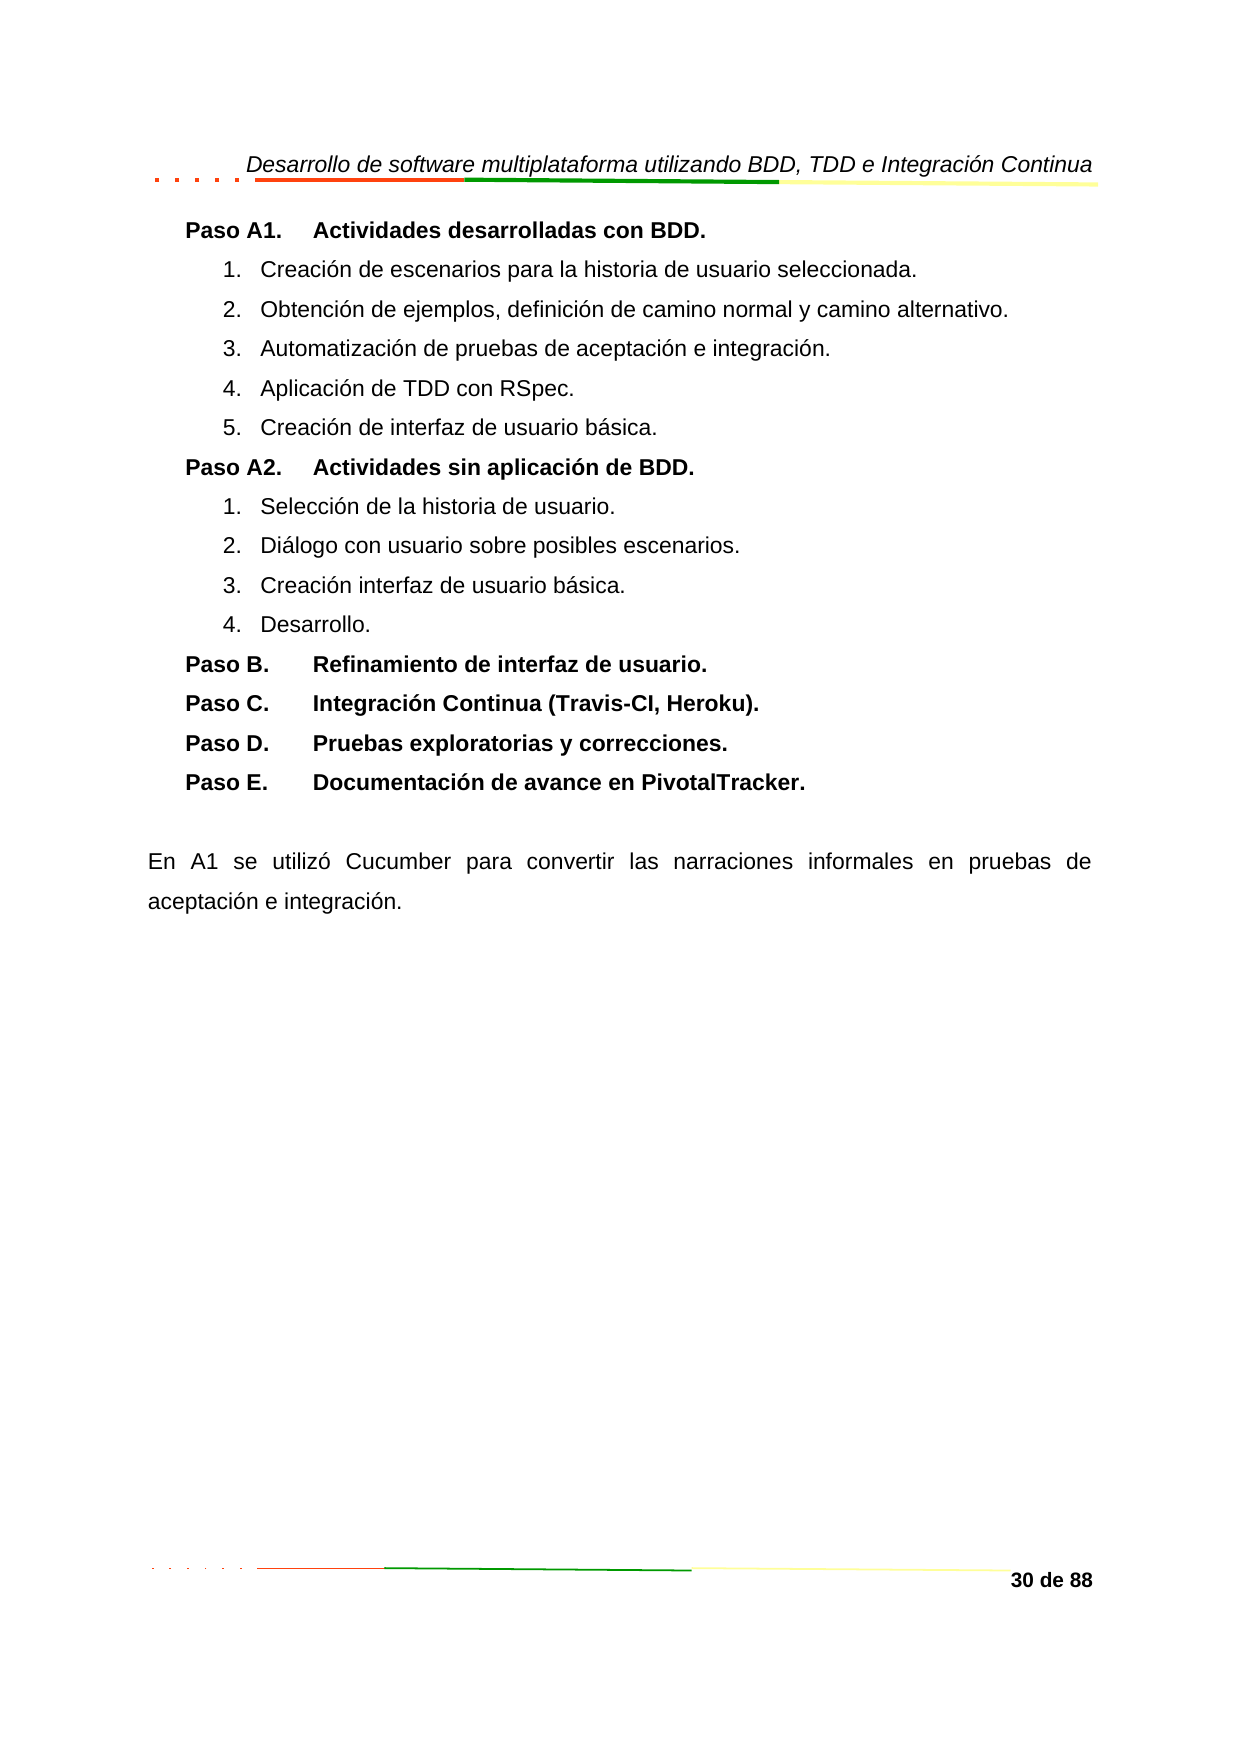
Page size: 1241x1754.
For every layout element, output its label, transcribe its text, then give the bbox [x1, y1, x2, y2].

list Pruebas exploratorias y correcciones. [185, 730, 1093, 756]
list Actividades desarrolladas con BDD. [185, 217, 1093, 243]
list Creación de interfaz de usuario básica. [223, 414, 1093, 440]
list Diálogo con usuario sobre posibles escenarios. [223, 532, 1093, 559]
text En A1 se utilizó Cucumber para convertir las narraciones informales en pruebas de aceptación e integración. [148, 848, 1093, 914]
list Actividades sin aplicación de BDD. [185, 453, 1093, 480]
list Automatización de pruebas de aceptación e integración. [223, 335, 1093, 361]
list Refinamiento de interfaz de usuario. [185, 651, 1093, 677]
list Obtención de ejemplos, definición de camino normal y camino alternativo. [223, 296, 1093, 322]
list Aplicación de TDD con RSpec. [223, 374, 1093, 401]
list Creación interfaz de usuario básica. [223, 572, 1093, 598]
list Creación de escenarios para la historia de usuario seleccionada. [223, 256, 1093, 282]
list Documentación de avance en PivotalTracker. [185, 769, 1093, 796]
list Selección de la historia de usuario. [223, 493, 1093, 519]
list Desarrollo. [223, 611, 1093, 638]
list Integración Continua (Travis-CI, Heroku). [185, 690, 1093, 717]
